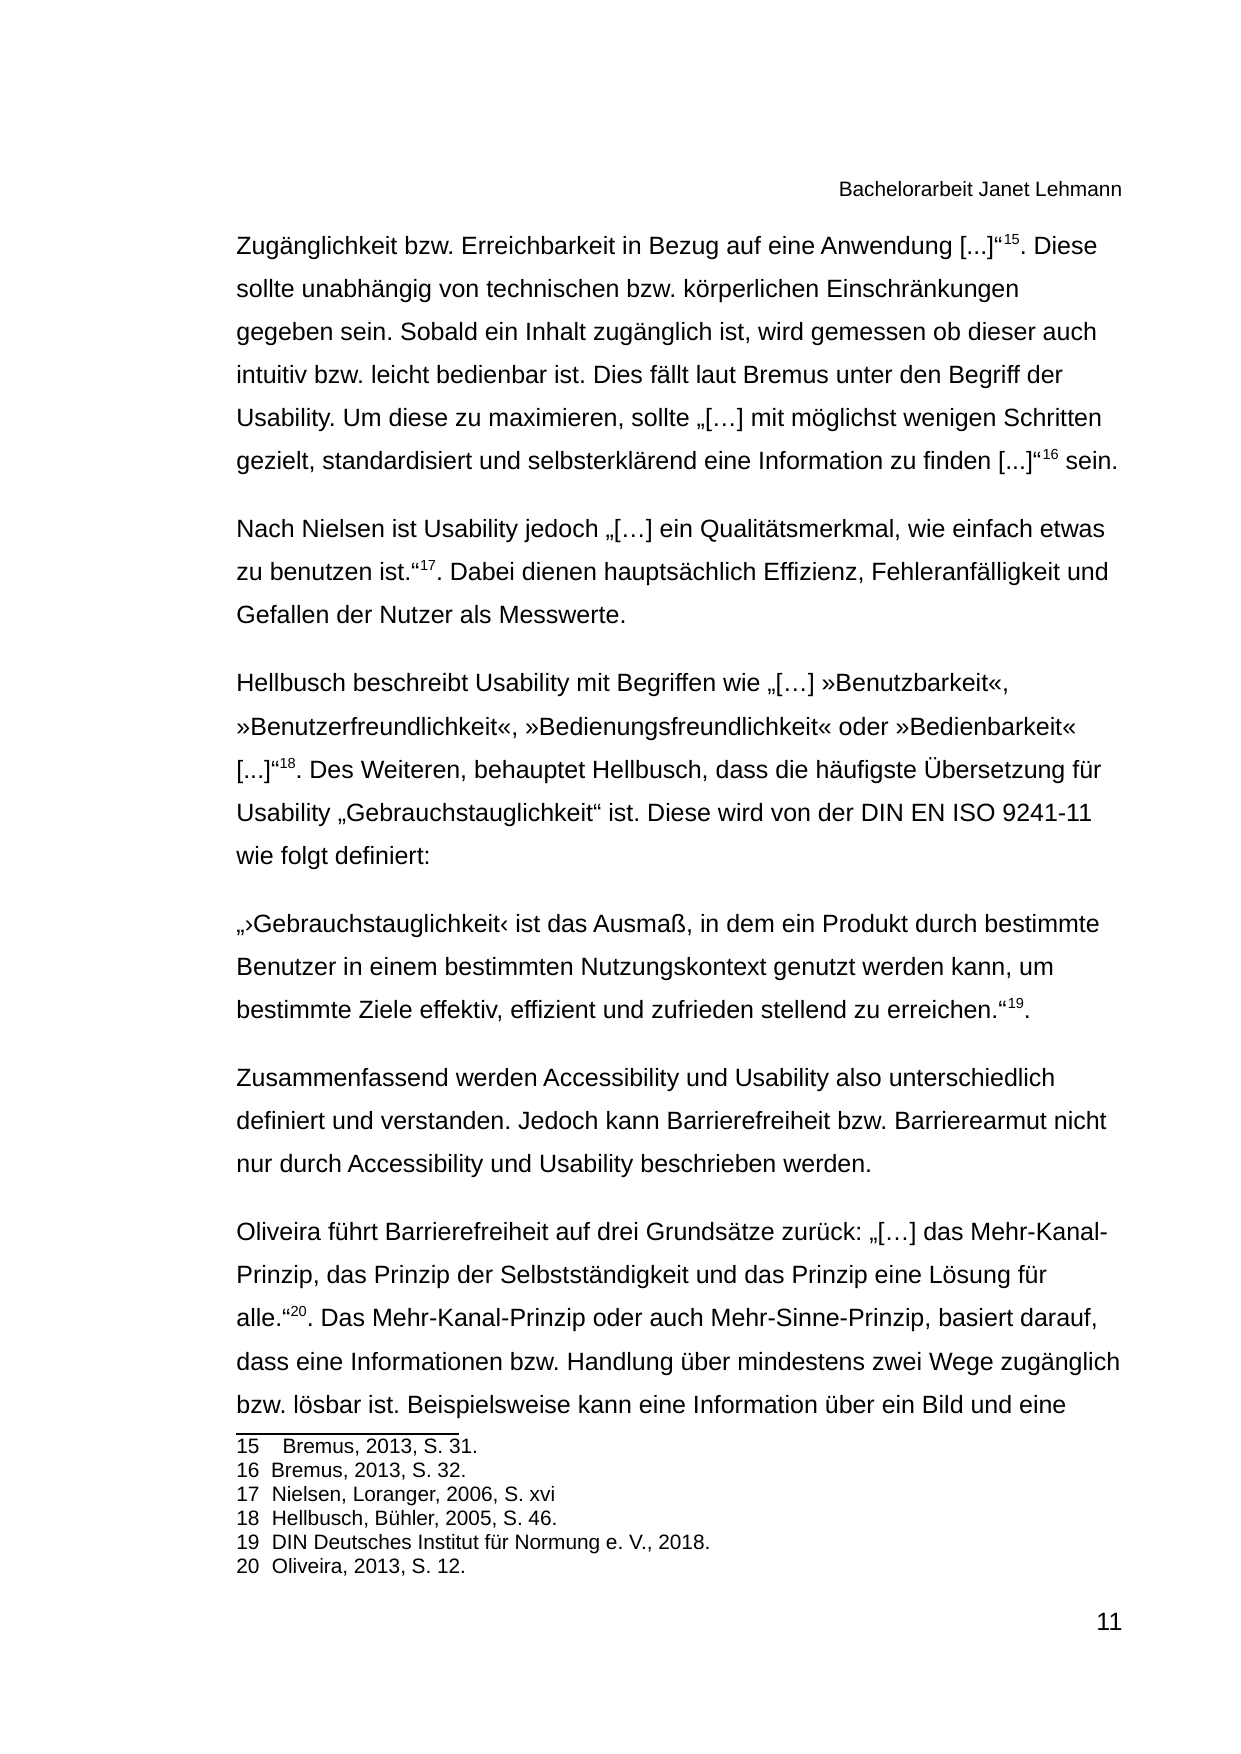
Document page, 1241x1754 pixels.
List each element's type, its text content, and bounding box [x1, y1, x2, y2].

text Hellbusch beschreibt Usability mit Begriffen wie „[…] »Benutzbarkeit«, »Benutzerfreundlichkeit«, »Bedienungsfreundlichkeit« oder »Bedienbarkeit« [...]“. Des Weiteren, behauptet Hellbusch, dass die häufigste Übersetzung für Usability „Gebrauchstauglichkeit“ ist. Diese wird von der DIN EN ISO 9241-11 wie folgt definiert: [236, 668, 1122, 869]
text Bremus, 2013, S. 32. [236, 1458, 1122, 1482]
text Zusammenfassend werden Accessibility und Usability also unterschiedlich definiert und verstanden. Jedoch kann Barrierefreiheit bzw. Barrierearmut nicht nur durch Accessibility und Usability beschrieben werden. [236, 1063, 1122, 1178]
text Zugänglichkeit bzw. Erreichbarkeit in Bezug auf eine Anwendung [...]“. Diese sollte unabhängig von technischen bzw. körperlichen Einschränkungen gegeben sein. Sobald ein Inhalt zugänglich ist, wird gemessen ob dieser auch intuitiv bzw. leicht bedienbar ist. Dies fällt laut Bremus unter den Begriff der Usability. Um diese zu maximieren, sollte „[…] mit möglichst wenigen Schritten gezielt, standardisiert und selbsterklärend eine Information zu finden [...]“ sein. [236, 231, 1122, 475]
text Nach Nielsen ist Usability jedoch „[…] ein Qualitätsmerkmal, wie einfach etwas zu benutzen ist.“. Dabei dienen hauptsächlich Effizienz, Fehleranfälligkeit und Gefallen der Nutzer als Messwerte. [236, 514, 1122, 629]
text Oliveira, 2013, S. 12. [236, 1554, 1122, 1578]
text Bremus, 2013, S. 31. [236, 1434, 1122, 1458]
text Nielsen, Loranger, 2006, S. xvi [236, 1482, 1122, 1506]
text Hellbusch, Bühler, 2005, S. 46. [236, 1506, 1122, 1530]
text DIN Deutsches Institut für Normung e. V., 2018. [236, 1530, 1122, 1554]
text Oliveira führt Barrierefreiheit auf drei Grundsätze zurück: „[…] das Mehr-Kanal-Prinzip, das Prinzip der Selbstständigkeit und das Prinzip eine Lösung für alle.“. Das Mehr-Kanal-Prinzip oder auch Mehr-Sinne-Prinzip, basiert darauf, dass eine Informationen bzw. Handlung über mindestens zwei Wege zugänglich bzw. lösbar ist. Beispielsweise kann eine Information über ein Bild und eine [236, 1217, 1122, 1418]
text „›Gebrauchstauglichkeit‹ ist das Ausmaß, in dem ein Produkt durch bestimmte Benutzer in einem bestimmten Nutzungskontext genutzt werden kann, um bestimmte Ziele effektiv, effizient und zufrieden stellend zu erreichen.“. [236, 909, 1122, 1024]
